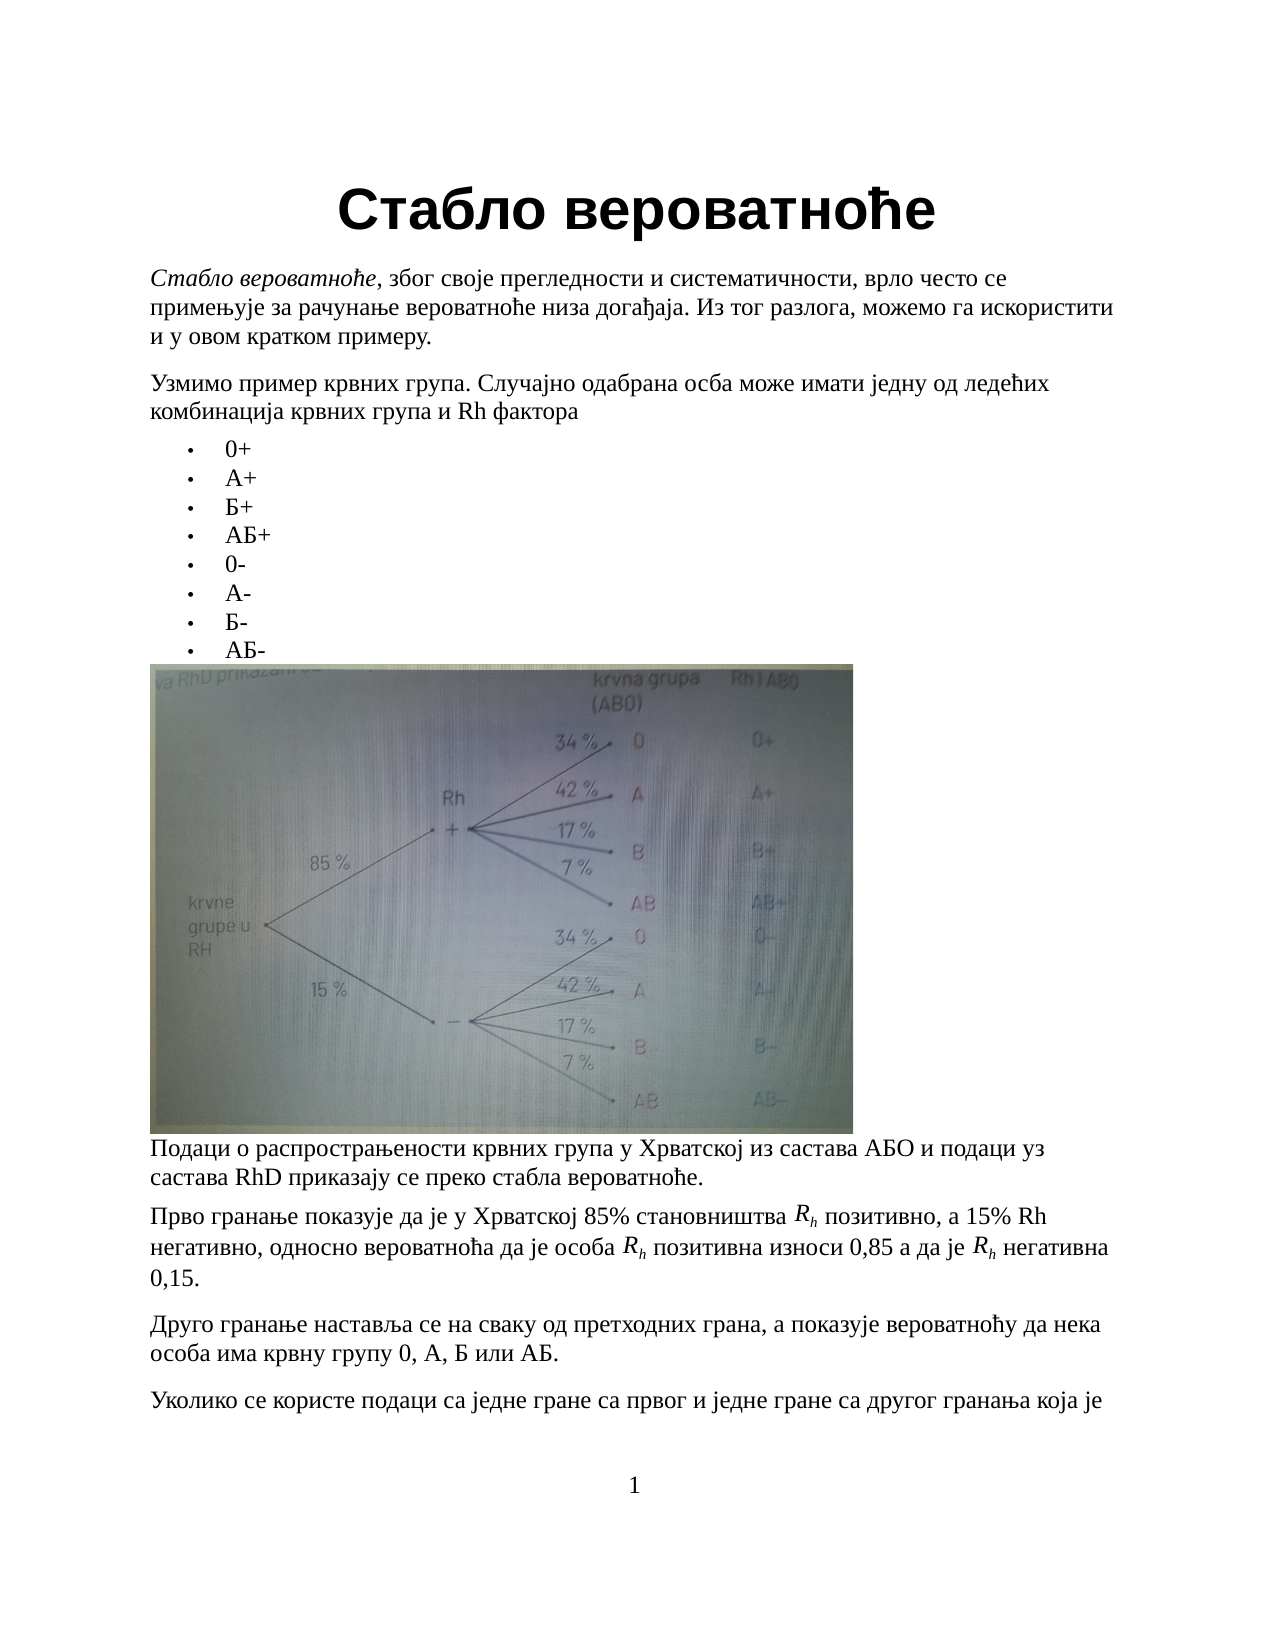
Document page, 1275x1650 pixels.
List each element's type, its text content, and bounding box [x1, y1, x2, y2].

text Стабло вероватноће, због своје прегледности и систематичности, врло често се примењује за рачунање вероватноће низа догађаја. Из тог разлога, можемо га искористити и у овом кратком примеру. [150, 263, 1125, 350]
text Узмимо пример крвних група. Случајно одабрана осба може имати једну од ледећих комбинација крвних група и Rh фактора [150, 368, 1125, 425]
list 0+ [187, 434, 1125, 463]
list Б+ [187, 492, 1125, 520]
text Прво гранање показује да је у Хрватској 85% становништва позитивно, а 15% Rh негативно, односно вероватноћа да је особа позитивна износи 0,85 а да је негативна 0,15. [150, 1200, 1125, 1291]
title Стабло вероватноће [150, 175, 1125, 242]
text Подаци о распрострањености крвних група у Хрватској из састава АБО и подаци уз састава RhD приказају се преко стабла вероватноће. [150, 1133, 1125, 1191]
text Друго гранање наставља се на сваку од претходних грана, а показује вероватноћу да нека особа има крвну групу 0, А, Б или АБ. [150, 1309, 1125, 1367]
list А+ [187, 463, 1125, 492]
list АБ- [187, 635, 1125, 664]
list 0- [187, 549, 1125, 578]
text Уколико се користе подаци са једне гране са првог и једне гране са другог гранања која је [150, 1385, 1125, 1413]
list А- [187, 578, 1125, 607]
list АБ+ [187, 520, 1125, 549]
list Б- [187, 607, 1125, 635]
picture [150, 664, 854, 1134]
